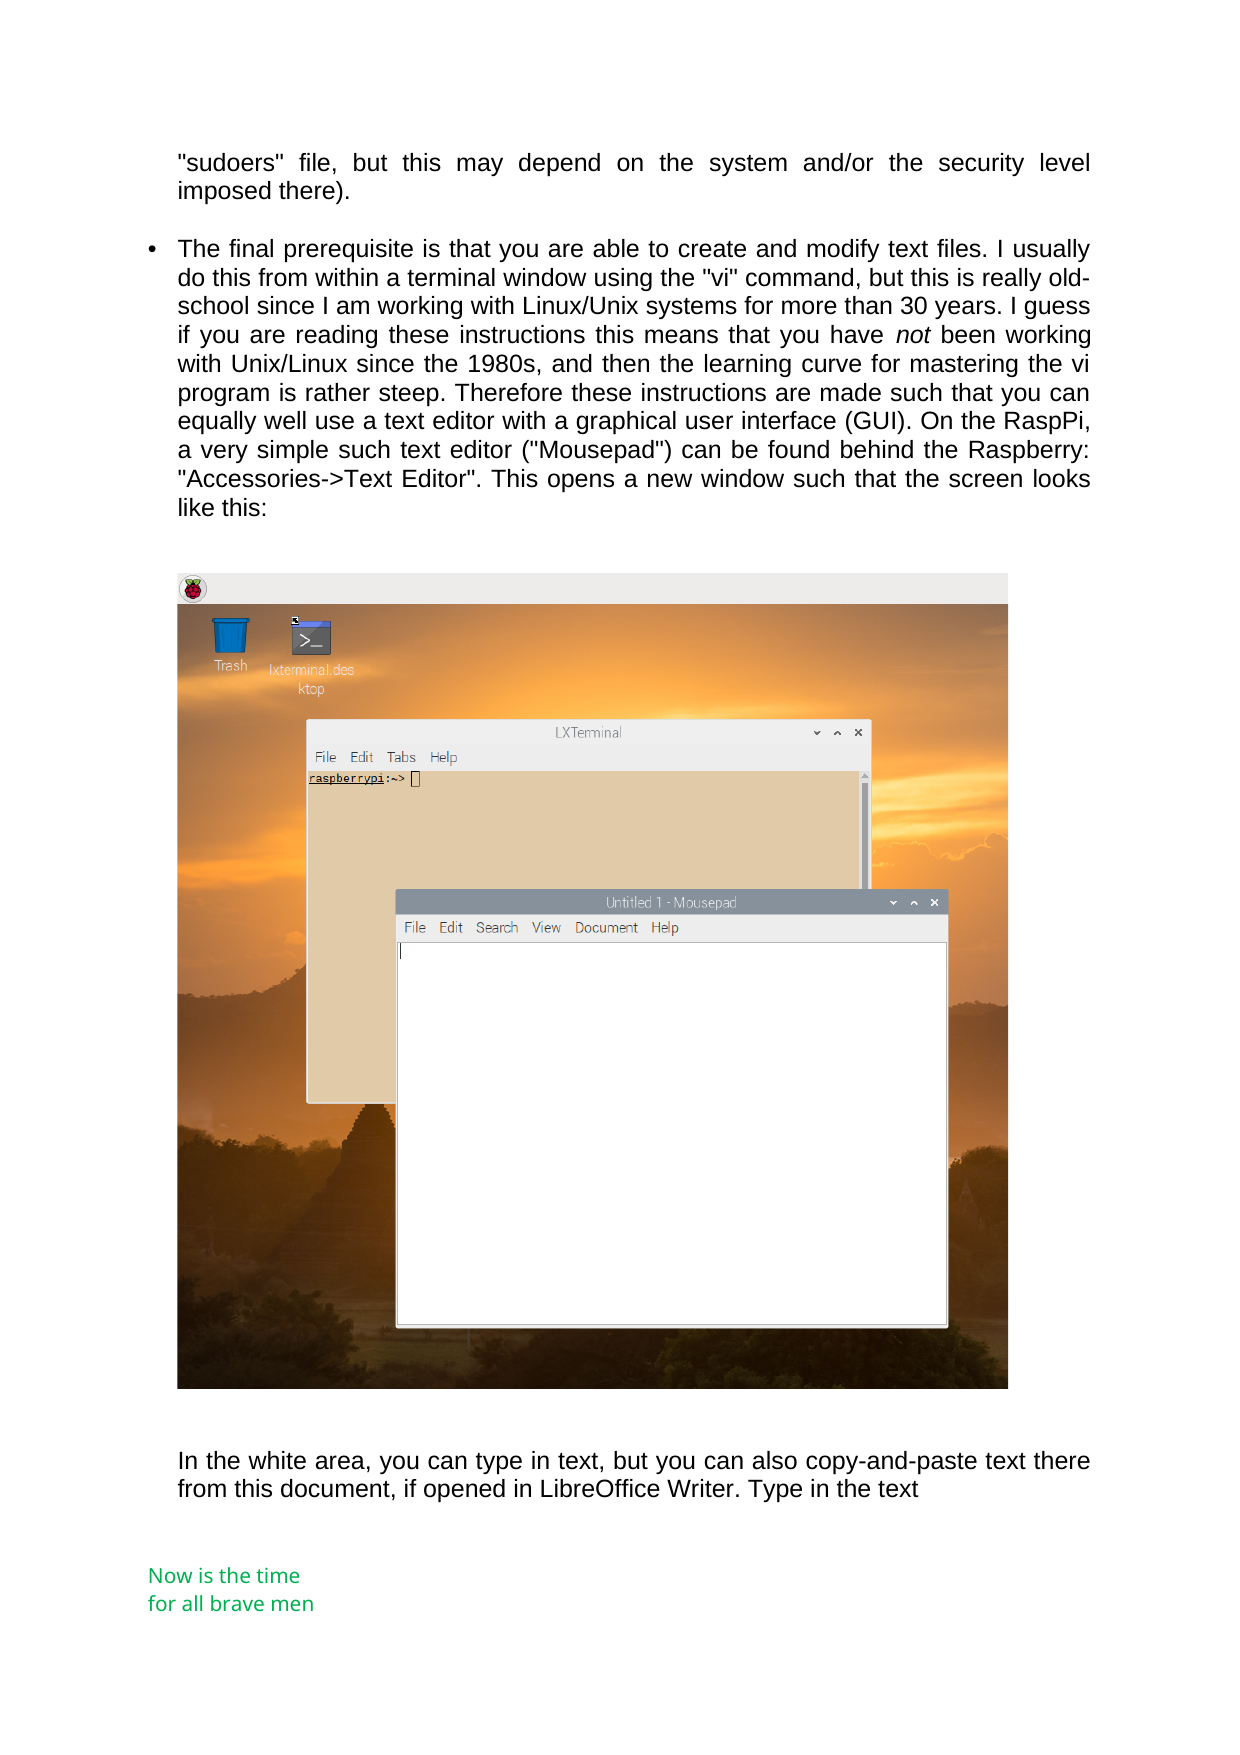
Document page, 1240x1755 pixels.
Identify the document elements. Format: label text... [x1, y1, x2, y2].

text Now is the time [148, 1561, 1092, 1589]
text for all brave men [148, 1589, 1092, 1618]
text In the white area, you can type in text, but you can also copy-and-paste text there from this document, if opened in LibreOffice Writer. Type in the text [177, 1446, 1092, 1503]
text "sudoers" file, but this may depend on the system and/or the security level imposed there). [148, 148, 1092, 205]
text • The final prerequisite is that you are able to create and modify text files. I usually do this from within a terminal window using the "vi" command, but this is really old-school since I am working with Linux/Unix systems for more than 30 years. I guess if you are reading these instructions this means that you have not been working with Unix/Linux since the 1980s, and then the learning curve for mastering the vi program is rather steep. Therefore these instructions are made such that you can equally well use a text editor with a graphical user interface (GUI). On the RaspPi, a very simple such text editor ("Mousepad") can be found behind the Raspberry: "Accessories->Text Editor". This opens a new window such that the screen looks like this: [148, 234, 1092, 521]
